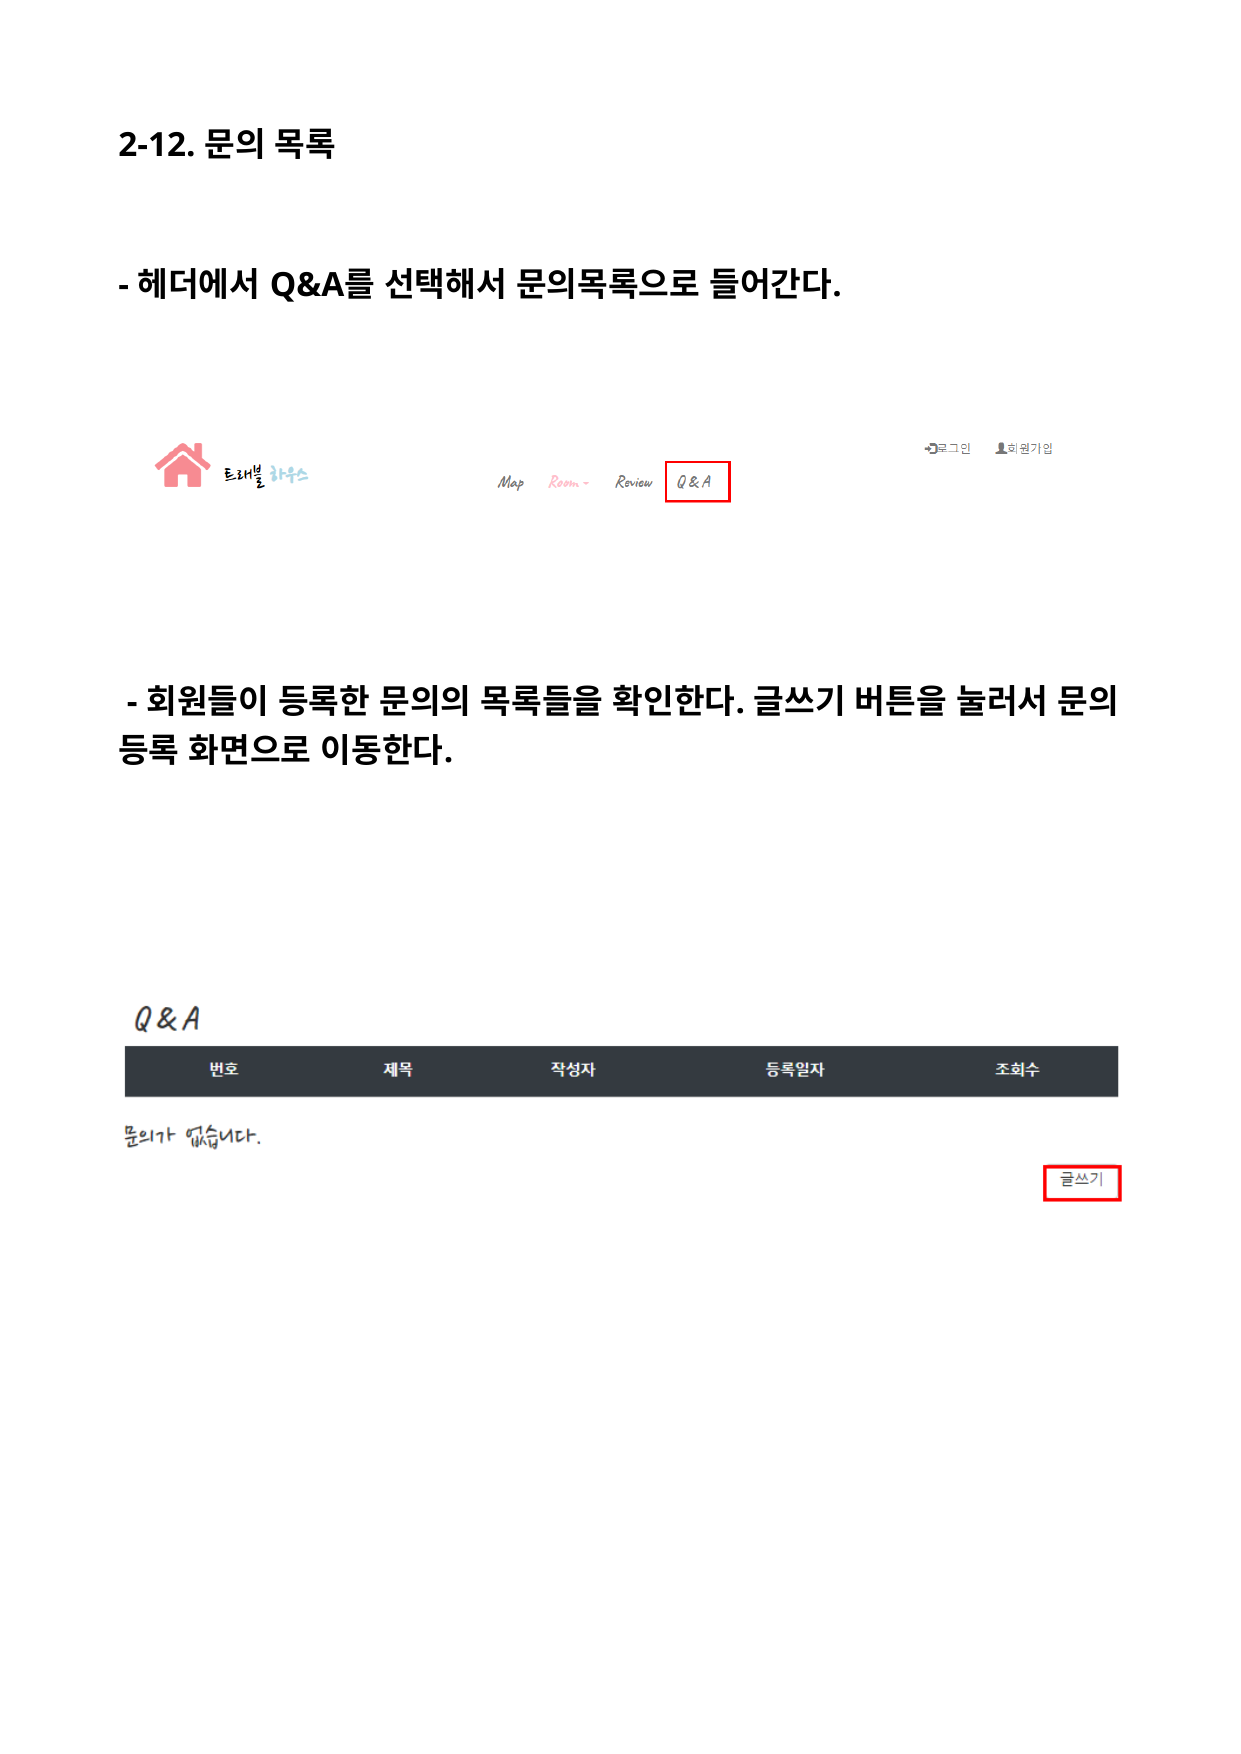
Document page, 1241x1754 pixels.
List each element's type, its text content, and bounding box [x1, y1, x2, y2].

picture [118, 429, 1123, 539]
text - 헤더에서 Q&A를 선택해서 문의목록으로 들어간다. [118, 257, 1122, 306]
picture [118, 1000, 1123, 1204]
text - 회원들이 등록한 문의의 목록들을 확인한다. 글쓰기 버튼을 눌러서 문의 등록 화면으로 이동한다. [118, 675, 1122, 772]
text 2-12. 문의 목록 [118, 118, 1122, 167]
